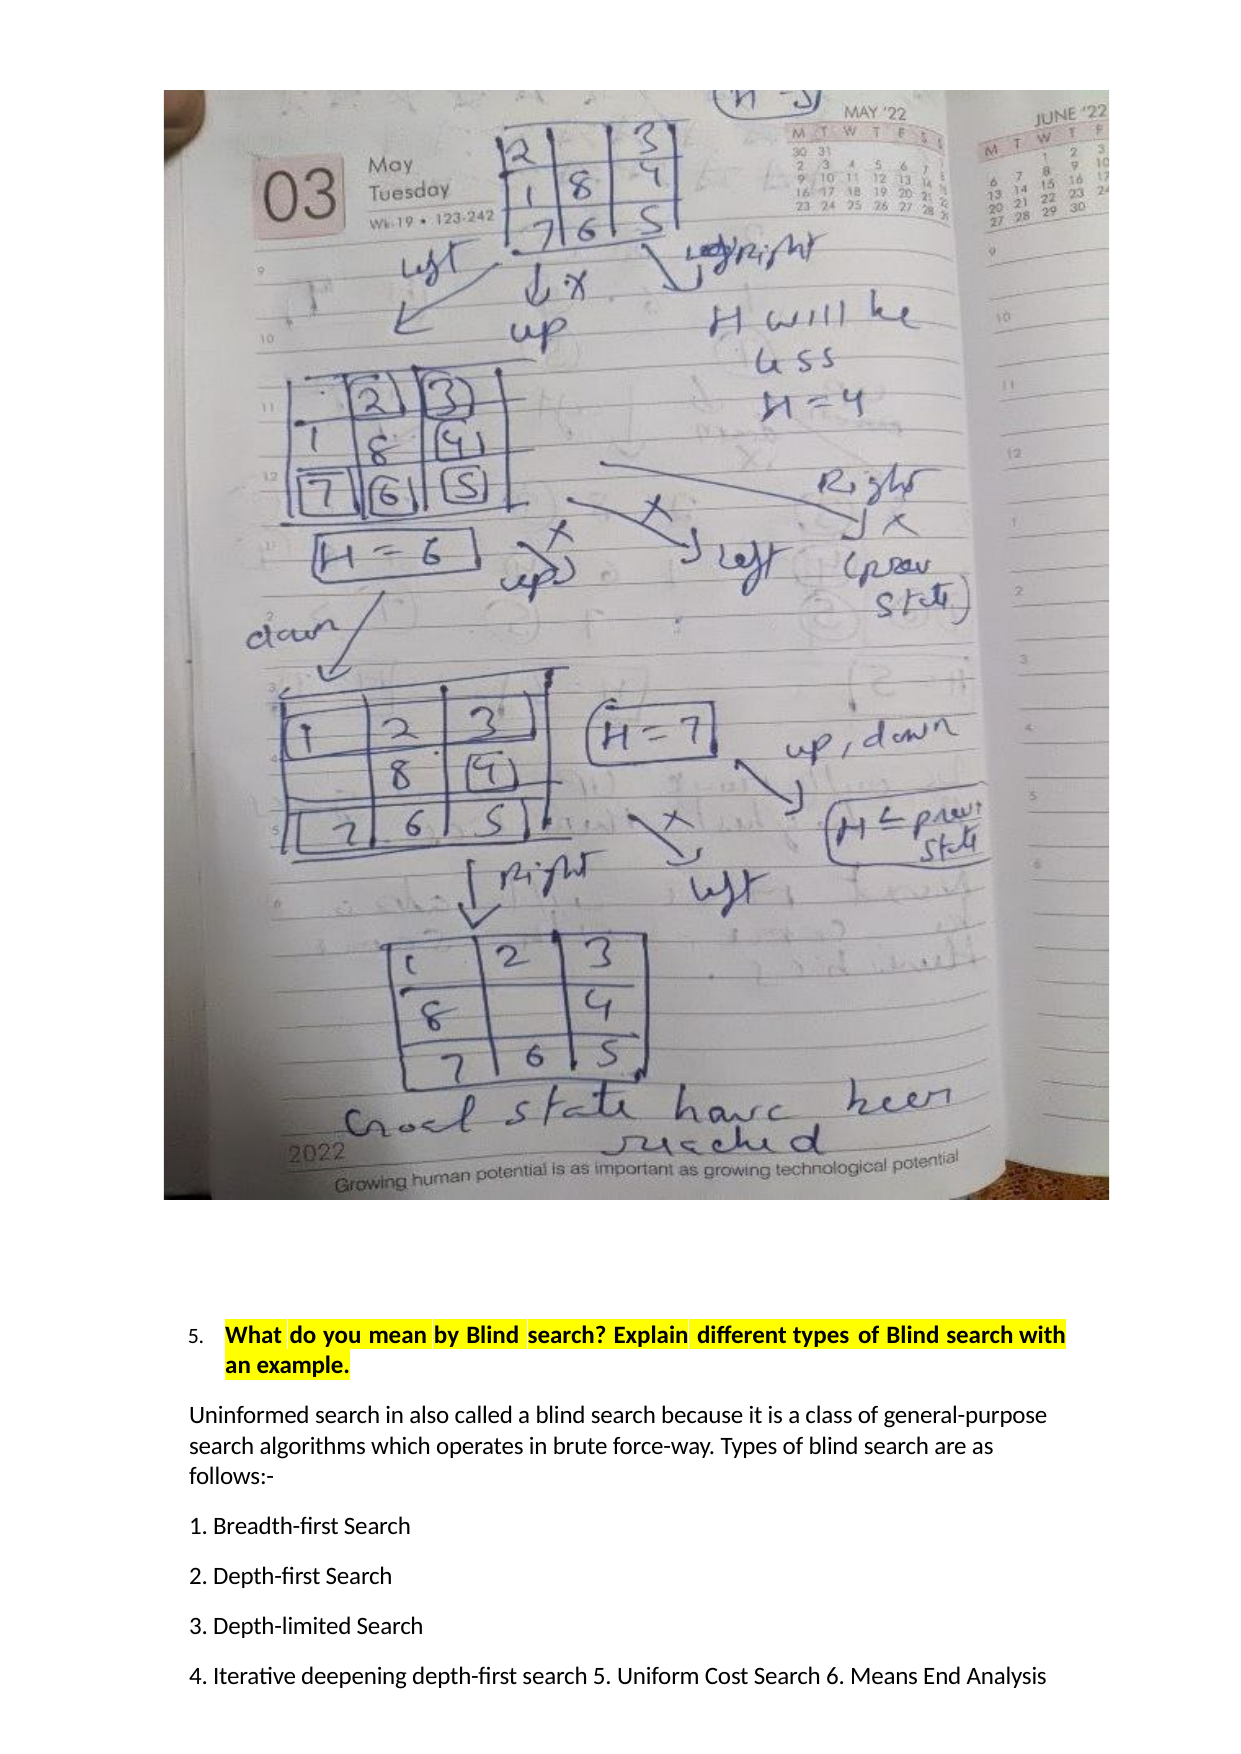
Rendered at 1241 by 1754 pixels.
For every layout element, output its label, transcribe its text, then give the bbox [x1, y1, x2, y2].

list 3. Depth-limited Search [189, 1610, 1078, 1641]
list What do you mean by Blind search? Explain different types of Blind search with an example. [188, 1319, 1078, 1380]
list Uninformed search in also called a blind search because it is a class of general-purpose search algorithms which operates in brute force-way. Types of blind search are as follows:- [189, 1399, 1078, 1491]
list 1. Breadth-first Search [189, 1510, 1078, 1541]
picture [163, 90, 1110, 1200]
list 2. Depth-first Search [189, 1560, 1078, 1591]
list 4. Iterative deepening depth-first search 5. Uniform Cost Search 6. Means End Analysis [189, 1660, 1078, 1691]
